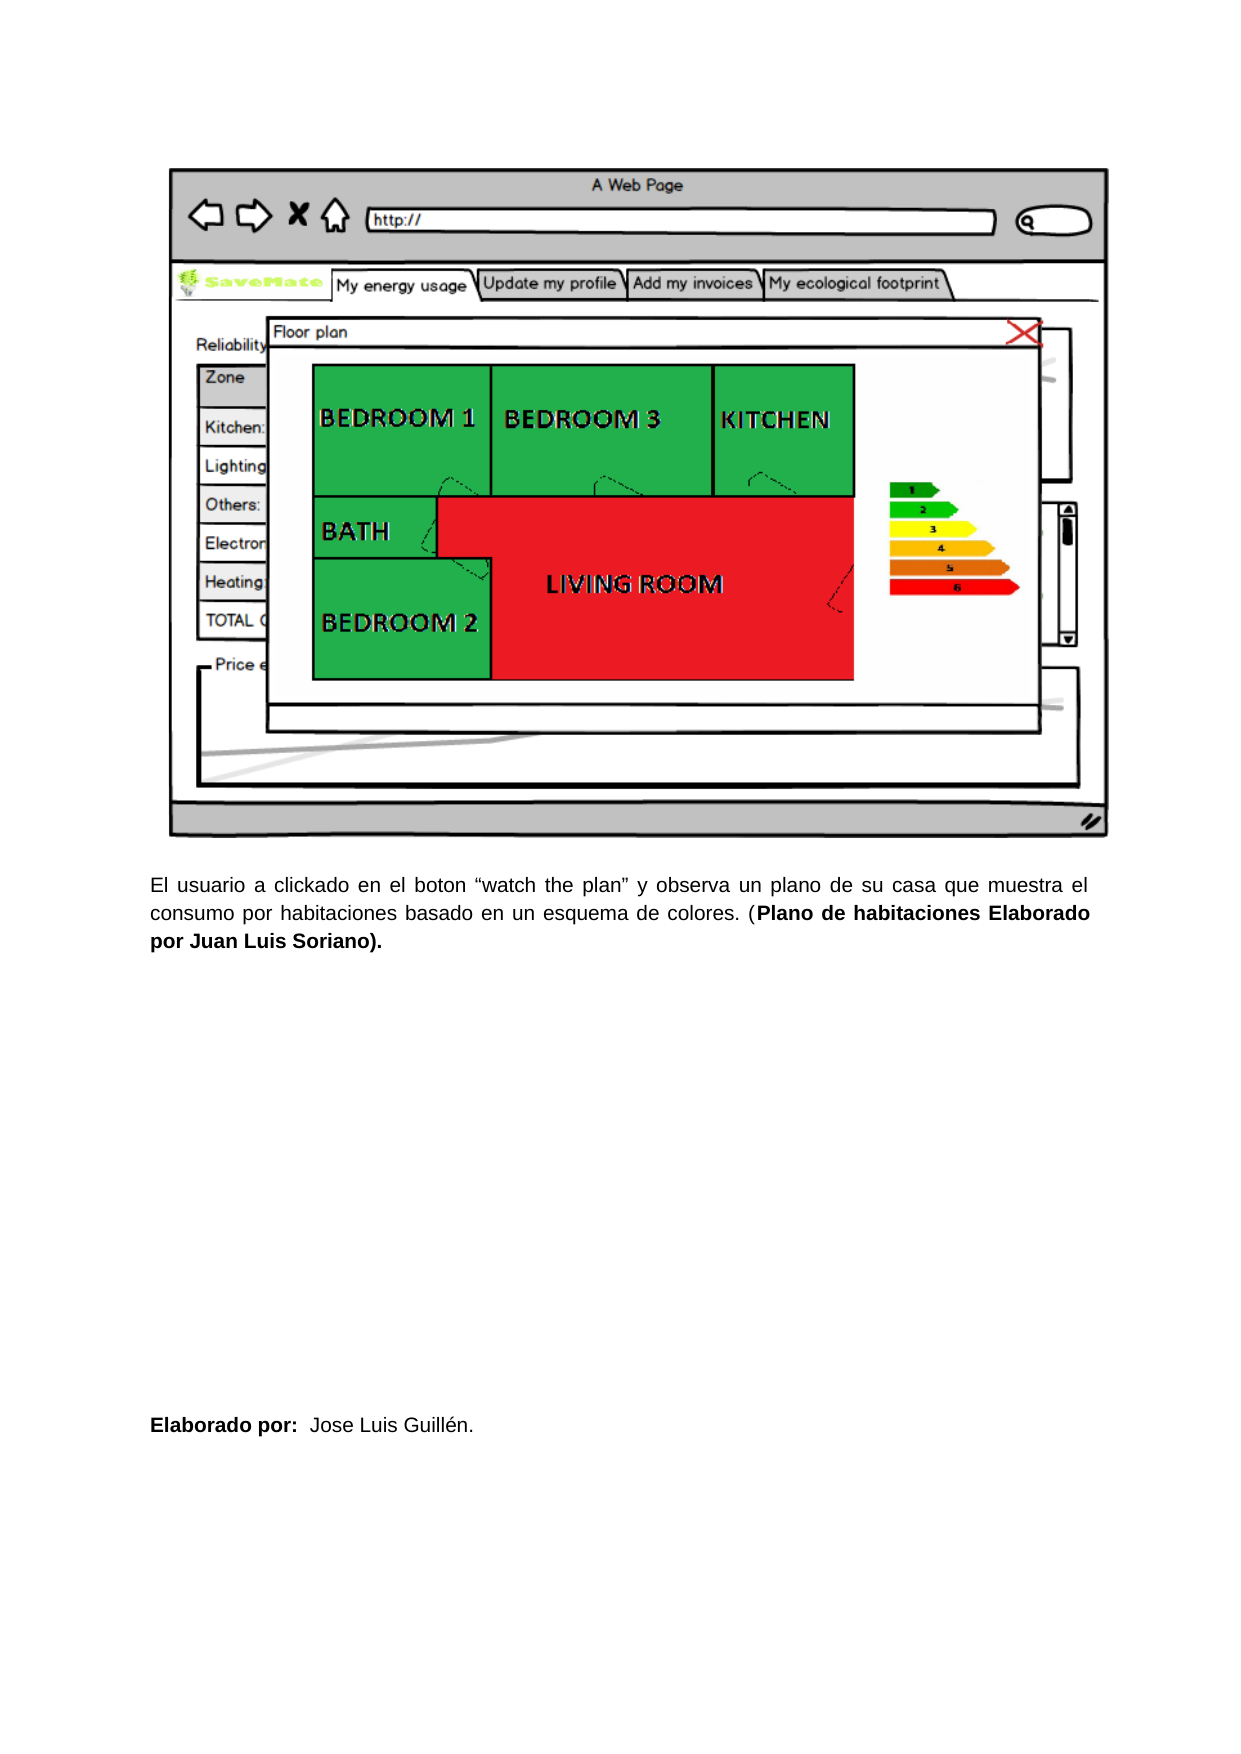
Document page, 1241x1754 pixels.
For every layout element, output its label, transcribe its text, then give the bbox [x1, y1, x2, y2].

text Elaborado por: Jose Luis Guillén. [150, 1413, 1091, 1436]
picture [168, 168, 1109, 838]
text El usuario a clickado en el boton “watch the plan” y observa un plano de su casa que muestra el consumo por habitaciones basado en un esquema de colores. (Plano de habitaciones Elaborado por Juan Luis Soriano). [150, 874, 1091, 953]
